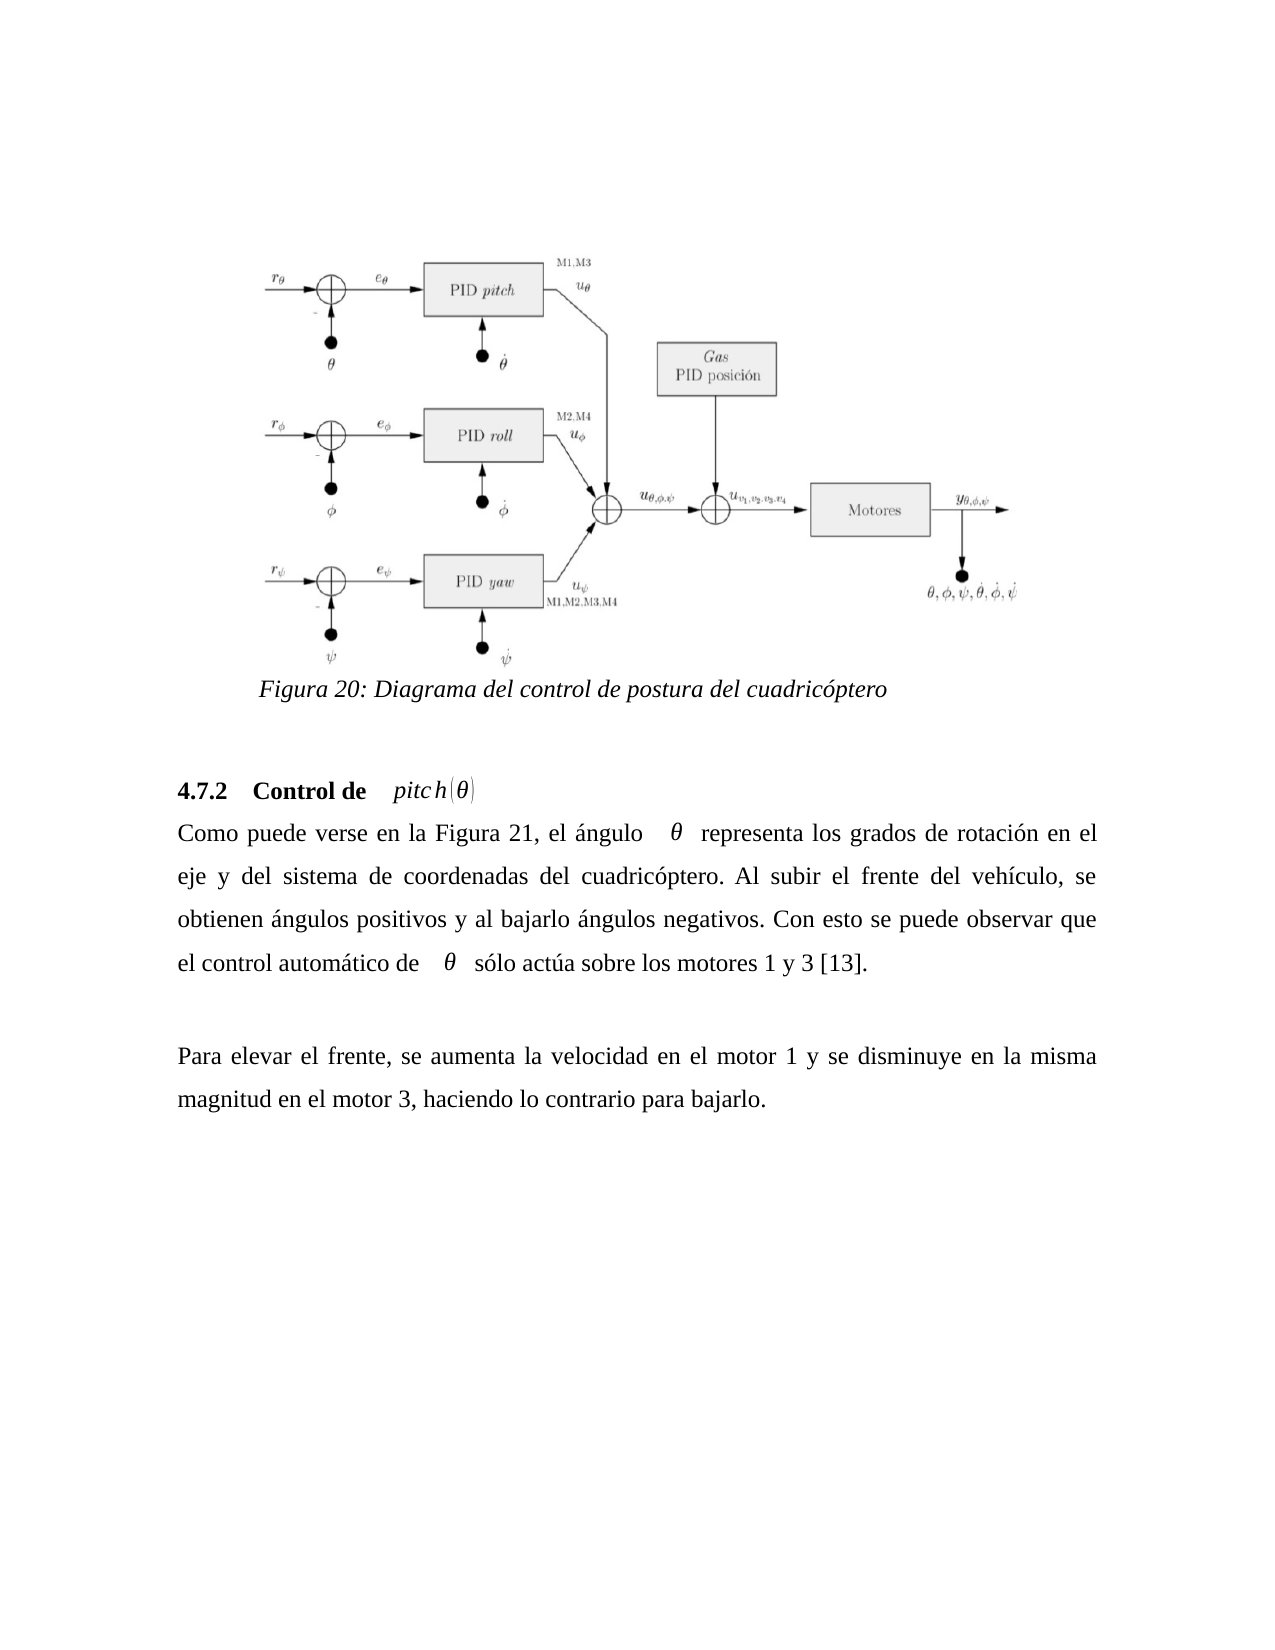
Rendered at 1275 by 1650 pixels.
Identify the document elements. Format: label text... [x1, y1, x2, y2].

subtitle Control de [177, 775, 1098, 806]
text Para elevar el frente, se aumenta la velocidad en el motor 1 y se disminuye en la misma magnitud en el motor 3, haciendo lo contrario para bajarlo. [177, 1041, 1098, 1113]
text Figura 20: Diagrama del control de postura del cuadricóptero [259, 669, 1016, 703]
text Como puede verse en la Figura 21, el ángulo representa los grados de rotación en el eje y del sistema de coordenadas del cuadricóptero. Al subir el frente del vehículo, se obtienen ángulos positivos y al bajarlo ángulos negativos. Con esto se puede observar que el control automático de sólo actúa sobre los motores 1 y 3 [13]. [177, 818, 1098, 976]
picture [258, 247, 1017, 669]
